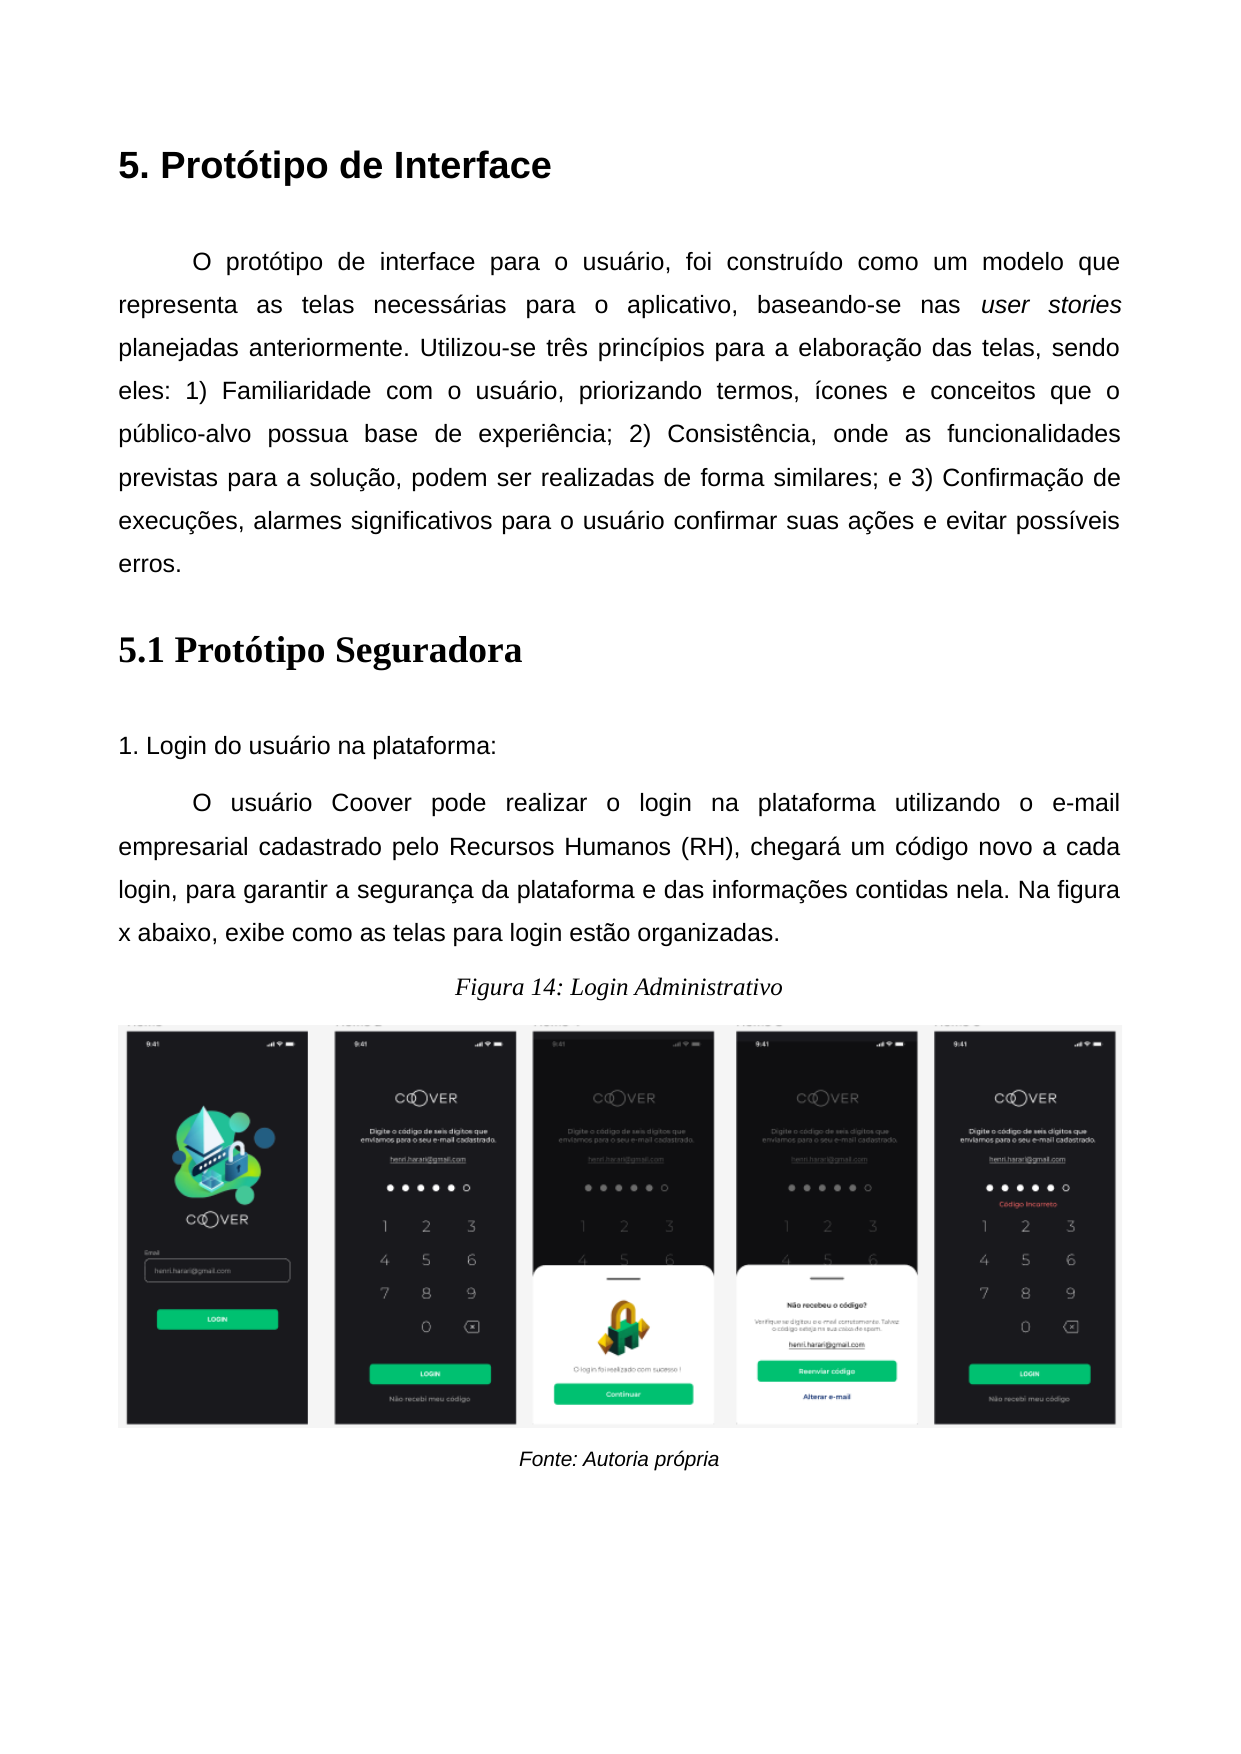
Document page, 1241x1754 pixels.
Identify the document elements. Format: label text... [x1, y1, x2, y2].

subtitle 5.1 Protótipo Seguradora [118, 627, 1122, 671]
text O usuário Coover pode realizar o login na plataforma utilizando o e-mail empresarial cadastrado pelo Recursos Humanos (RH), chegará um código novo a cada login, para garantir a segurança da plataforma e das informações contidas nela. Na figura x abaixo, exibe como as telas para login estão organizadas. [118, 788, 1122, 946]
text Figura 14: Login Administrativo [118, 972, 1122, 1001]
text 1. Login do usuário na plataforma: [118, 731, 1122, 759]
subtitle 5. Protótipo de Interface [118, 143, 1122, 187]
text [118, 1001, 1122, 1025]
text [118, 960, 1122, 972]
text O protótipo de interface para o usuário, foi construído como um modelo que representa as telas necessárias para o aplicativo, baseando-se nas user stories planejadas anteriormente. Utilizou-se três princípios para a elaboração das telas, sendo eles: 1) Familiaridade com o usuário, priorizando termos, ícones e conceitos que o público-alvo possua base de experiência; 2) Consistência, onde as funcionalidades previstas para a solução, podem ser realizadas de forma similares; e 3) Confirmação de execuções, alarmes significativos para o usuário confirmar suas ações e evitar possíveis erros. [118, 247, 1122, 578]
text Fonte: Autoria própria [118, 1428, 1122, 1470]
picture [118, 1025, 1123, 1428]
